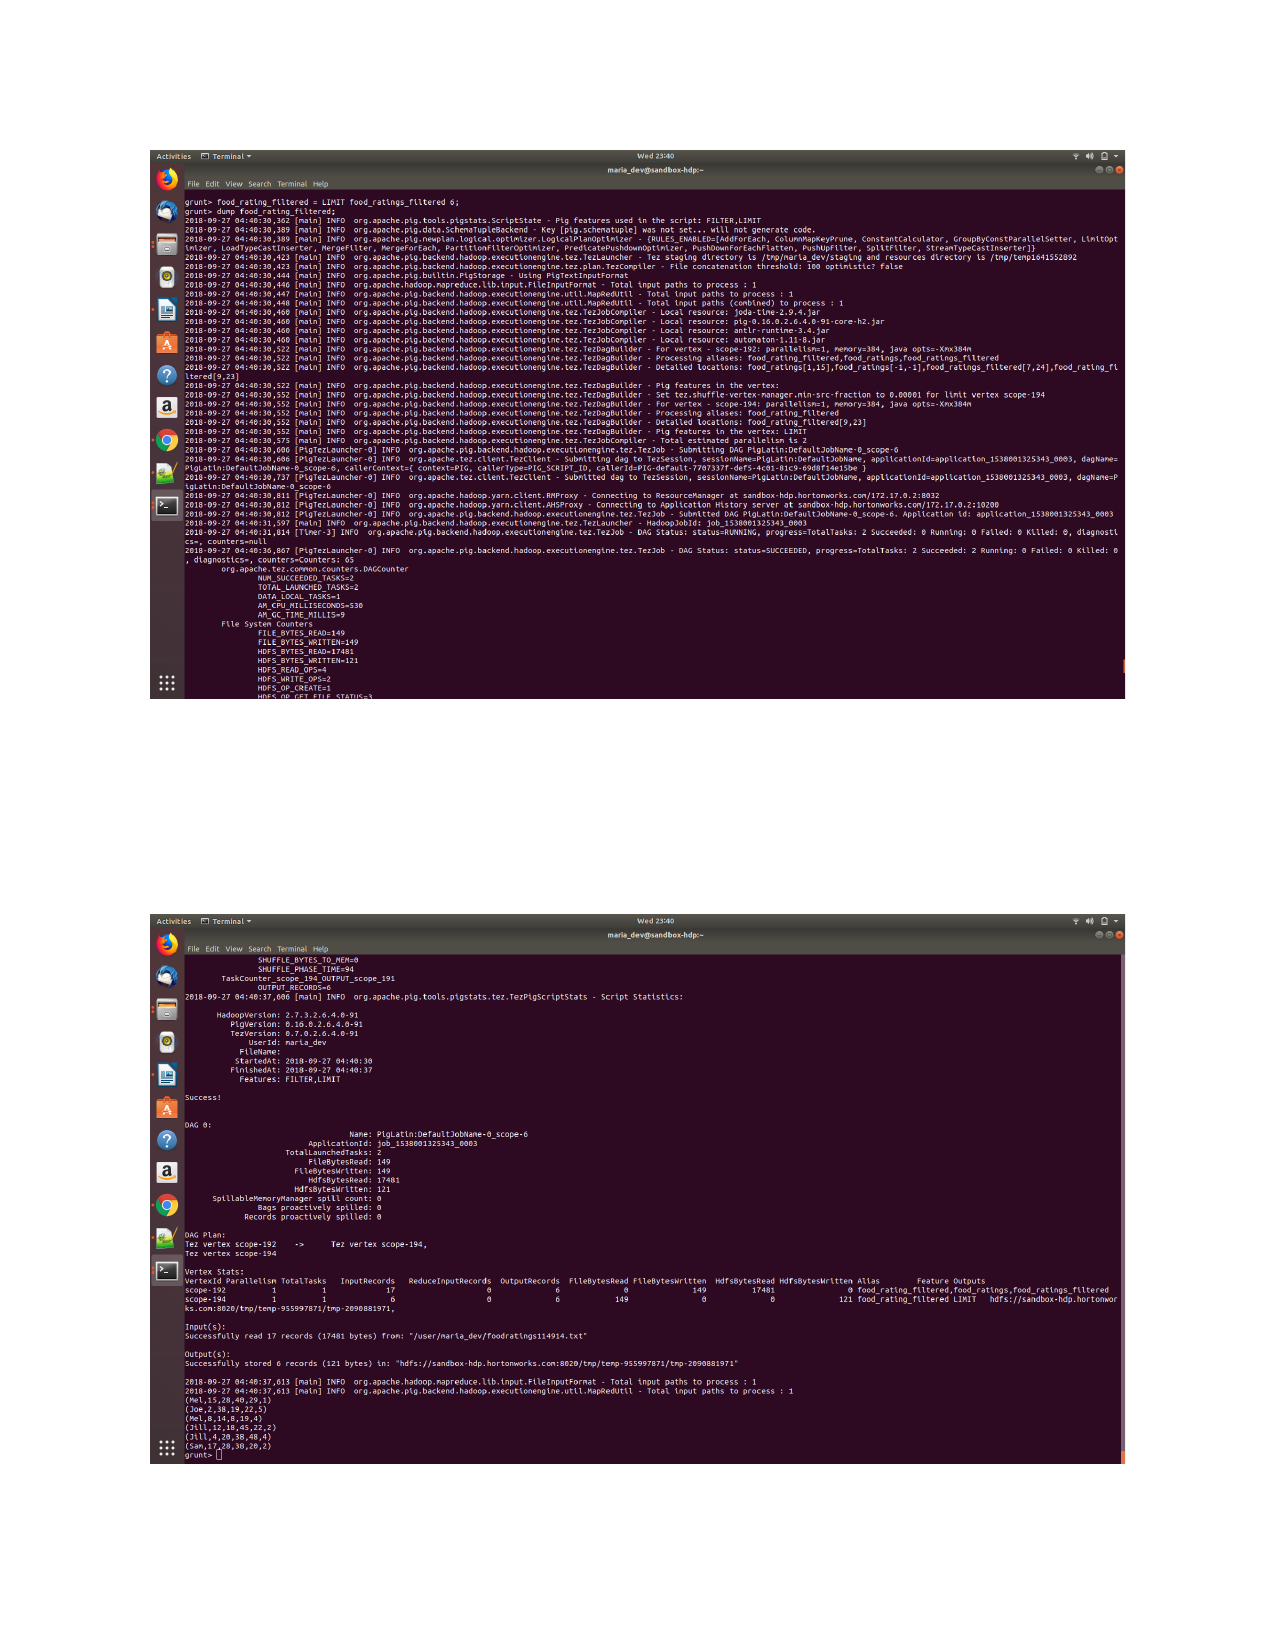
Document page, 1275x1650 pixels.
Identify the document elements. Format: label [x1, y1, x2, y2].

picture [150, 150, 1125, 699]
picture [150, 914, 1125, 1464]
